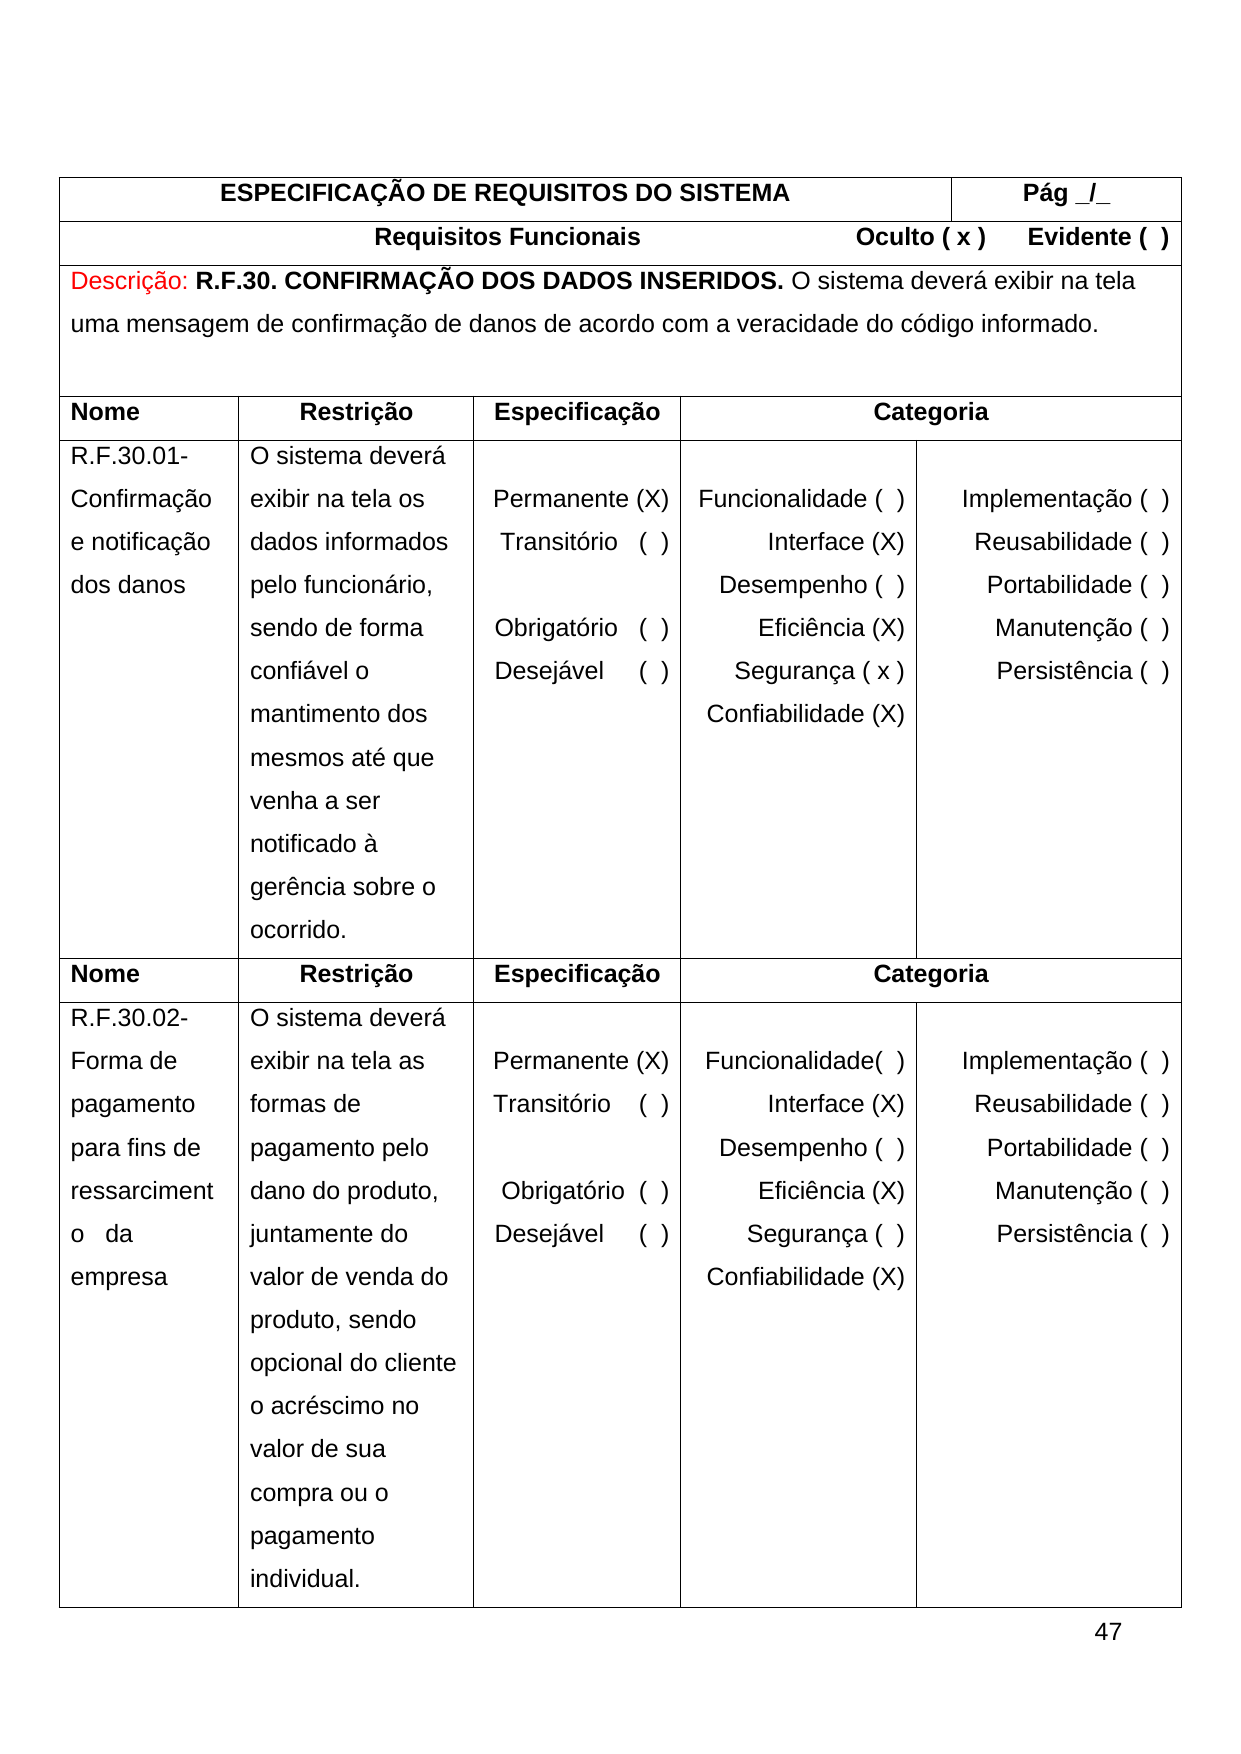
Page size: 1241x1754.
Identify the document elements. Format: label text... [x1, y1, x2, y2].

table_cell Funcionalidade( ) Interface (X) Desempenho ( ) Eficiência (X) Segurança ( ) Confiabilidade (X) [681, 1003, 916, 1607]
table_cell Implementação ( ) Reusabilidade ( ) Portabilidade ( ) Manutenção ( ) Persistência ( ) [917, 1003, 1181, 1607]
table_header ESPECIFICAÇÃO DE REQUISITOS DO SISTEMA [60, 178, 951, 221]
table_cell R.F.30.02- Forma de pagamento para fins de ressarcimento da empresa [60, 1003, 238, 1607]
table_cell Requisitos Funcionais Oculto ( x ) Evidente ( ) [60, 222, 1181, 265]
table_cell Nome [60, 397, 238, 440]
table_cell O sistema deverá exibir na tela os dados informados pelo funcionário, sendo de forma confiável o mantimento dos mesmos até que venha a ser notificado à gerência sobre o ocorrido. [239, 441, 473, 958]
table_cell Restrição [239, 959, 473, 1002]
table_cell Descrição: R.F.30. CONFIRMAÇÃO DOS DADOS INSERIDOS. O sistema deverá exibir na tela uma mensagem de confirmação de danos de acordo com a veracidade do código informado. [60, 266, 1181, 396]
table_cell Permanente (X) Transitório ( ) Obrigatório ( ) Desejável ( ) [474, 1003, 680, 1607]
table_cell Nome [60, 959, 238, 1002]
table_cell Categoria [681, 959, 1181, 1002]
table_cell Restrição [239, 397, 473, 440]
table_header Pág _/_ [952, 178, 1181, 221]
table_cell Especificação [474, 959, 680, 1002]
table_cell O sistema deverá exibir na tela as formas de pagamento pelo dano do produto, juntamente do valor de venda do produto, sendo opcional do cliente o acréscimo no valor de sua compra ou o pagamento individual. [239, 1003, 473, 1607]
table_cell Permanente (X) Transitório ( ) Obrigatório ( ) Desejável ( ) [474, 441, 680, 958]
table_cell Funcionalidade ( ) Interface (X) Desempenho ( ) Eficiência (X) Segurança ( x ) Confiabilidade (X) [681, 441, 916, 958]
table_cell Implementação ( ) Reusabilidade ( ) Portabilidade ( ) Manutenção ( ) Persistência ( ) [917, 441, 1181, 958]
table_cell R.F.30.01- Confirmação e notificação dos danos [60, 441, 238, 958]
table_cell Especificação [474, 397, 680, 440]
table_cell Categoria [681, 397, 1181, 440]
